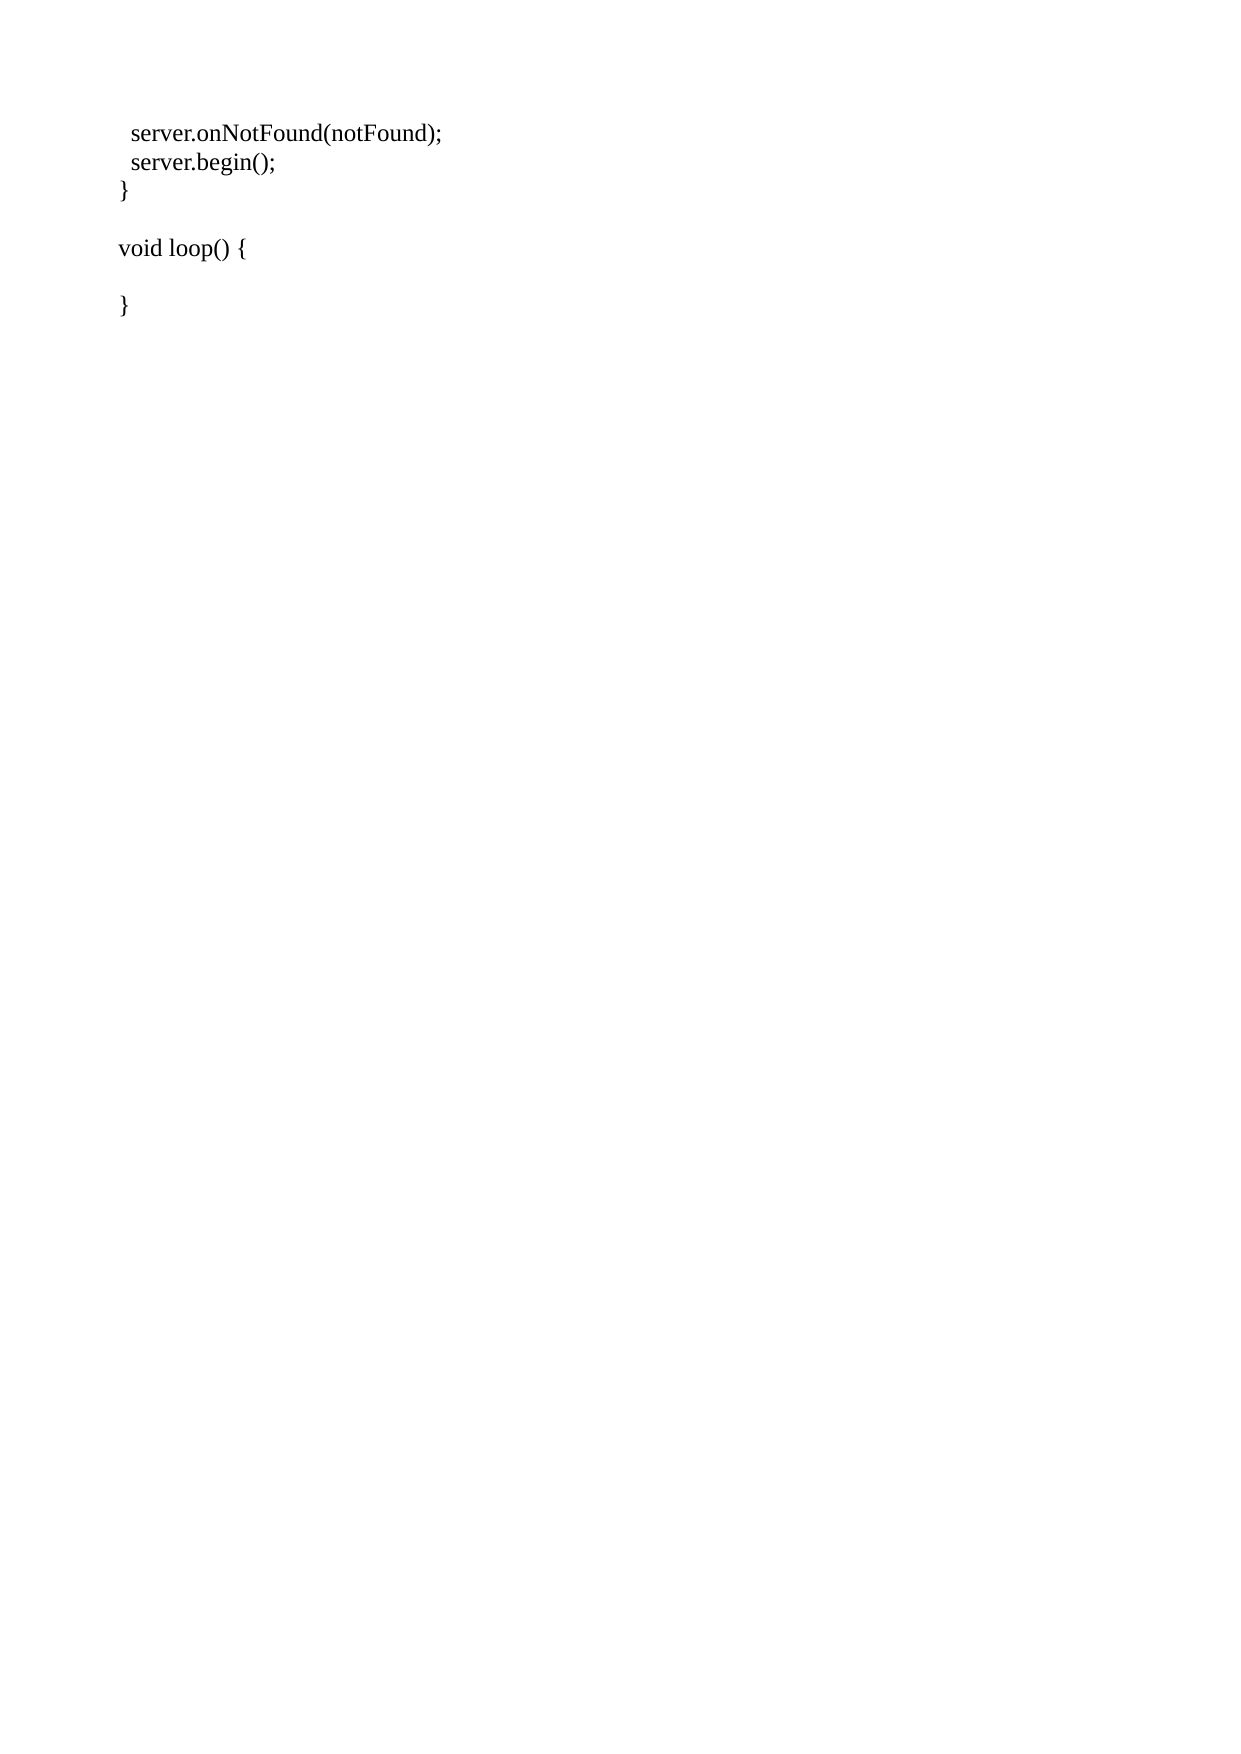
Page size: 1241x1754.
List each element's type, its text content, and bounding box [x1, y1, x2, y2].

text } [118, 291, 1122, 319]
text server.onNotFound(notFound); [118, 118, 1122, 147]
text void loop() { [118, 233, 1122, 262]
text } [118, 176, 1122, 204]
text server.begin(); [118, 147, 1122, 176]
